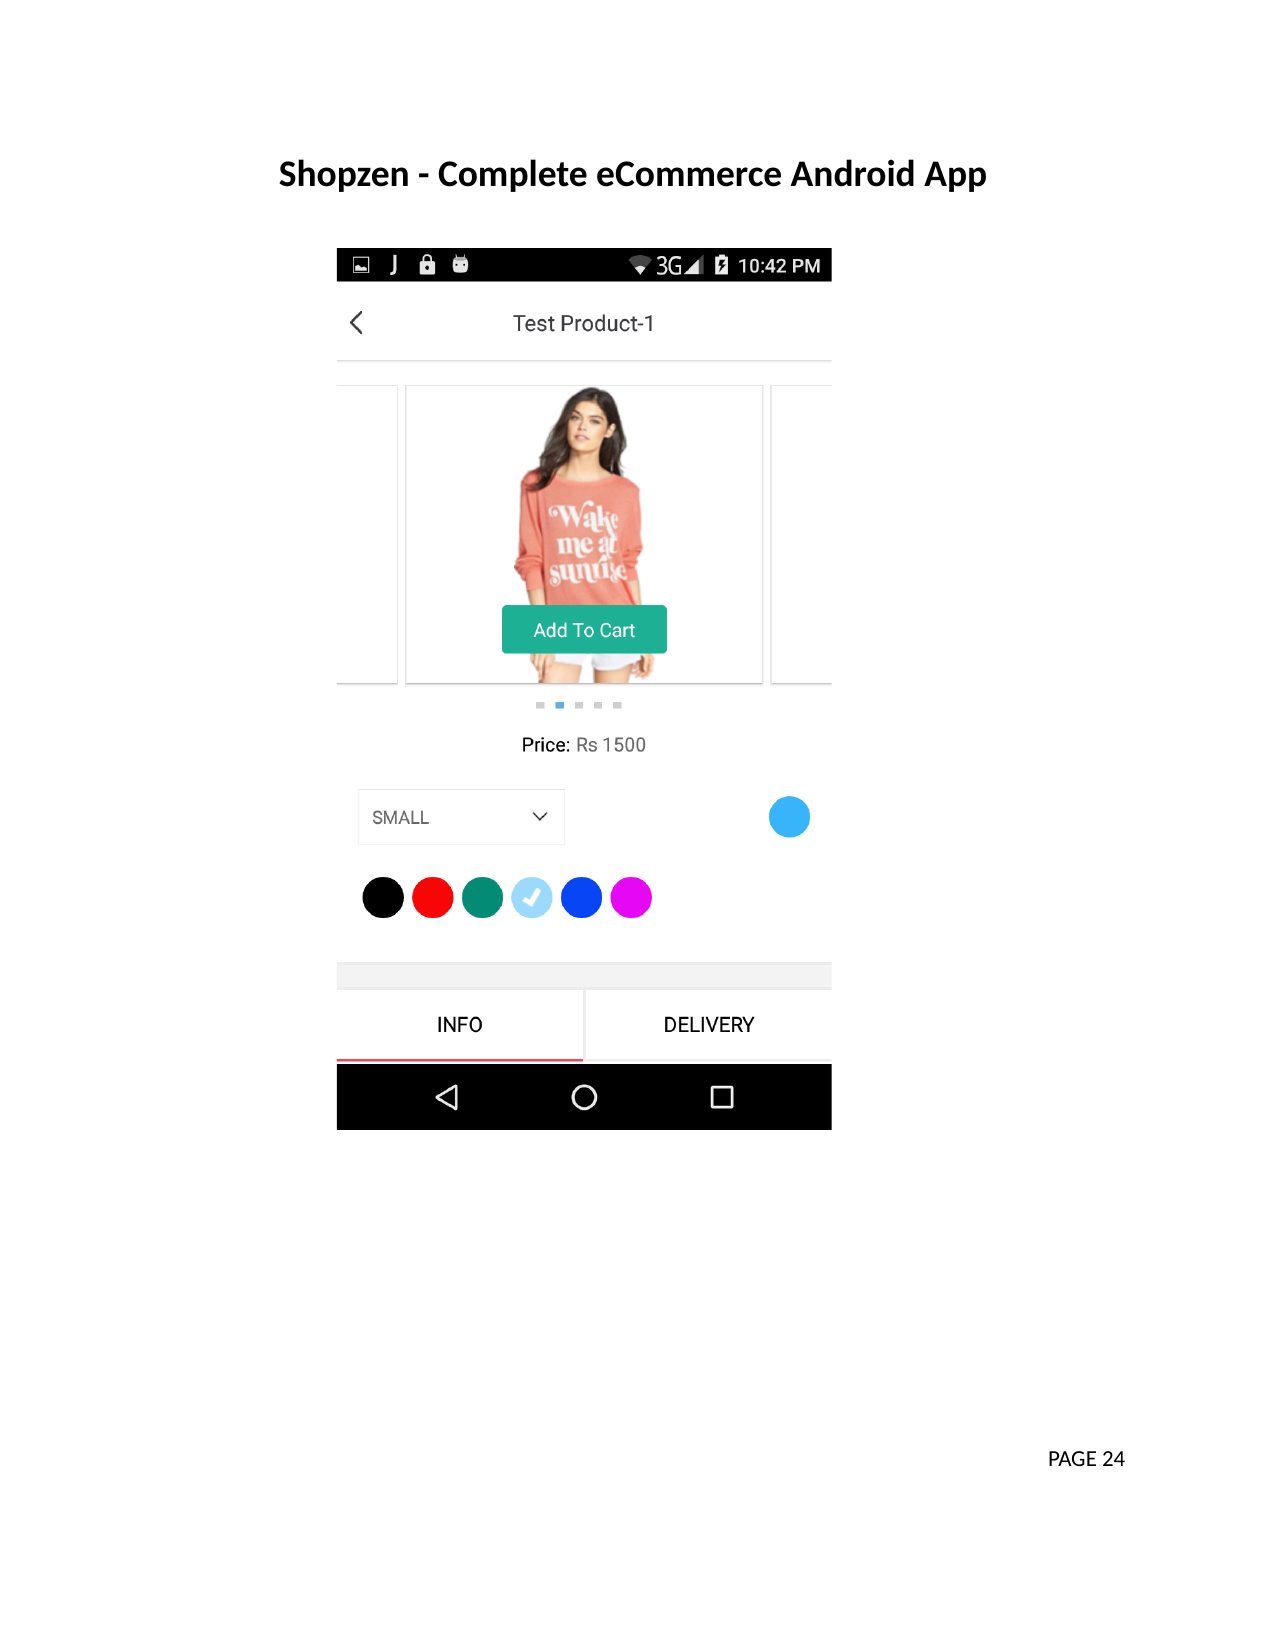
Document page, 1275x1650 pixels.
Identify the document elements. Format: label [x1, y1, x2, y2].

picture [336, 248, 832, 1130]
